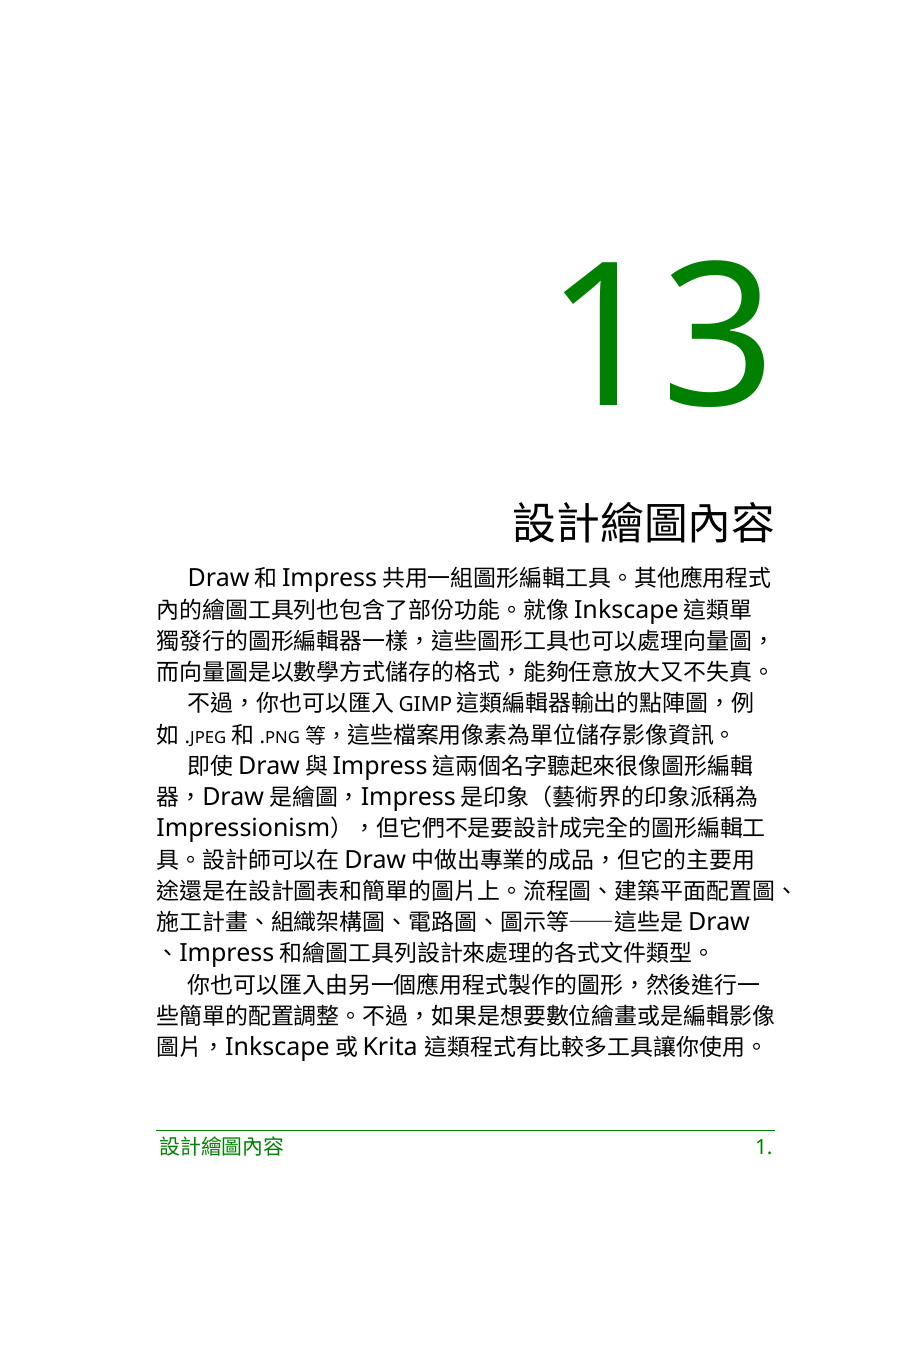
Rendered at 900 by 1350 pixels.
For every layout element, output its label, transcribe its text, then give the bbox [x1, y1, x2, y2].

text Draw和Impress共用一組圖形編輯工具。其他應用程式內的繪圖工具列也包含了部份功能。就像 Inkscape這類單獨發行的圖形編輯器一樣，這些圖形工具也可以處理向量圖，而向量圖是以數學方式儲存的格式，能夠任意放大又不失真。 [156, 562, 775, 687]
text 13 [156, 192, 775, 464]
text 即使Draw與Impress這兩個名字聽起來很像圖形編輯器，Draw是繪圖，Impress是印象（藝術界的印象派稱為 Impressionism），但它們不是要設計成完全的圖形編輯工具。設計師可以在Draw中做出專業的成品，但它的主要用途還是在設計圖表和簡單的圖片上。流程圖、建築平面配置圖、施工計畫、組織架構圖、電路圖、圖示等——這些是Draw 、Impress和繪圖工具列設計來處理的各式文件類型。 [156, 749, 775, 968]
subtitle 設計繪圖內容 [156, 489, 775, 552]
text 你也可以匯入由另一個應用程式製作的圖形，然後進行一些簡單的配置調整。不過，如果是想要數位繪畫或是編輯影像圖片，Inkscape或Krita 這類程式有比較多工具讓你使用。 [156, 968, 775, 1062]
text 不過，你也可以匯入GIMP這類編輯器輸出的點陣圖，例如 .jpeg 和 .png 等，這些檔案用像素為單位儲存影像資訊。 [156, 687, 775, 749]
